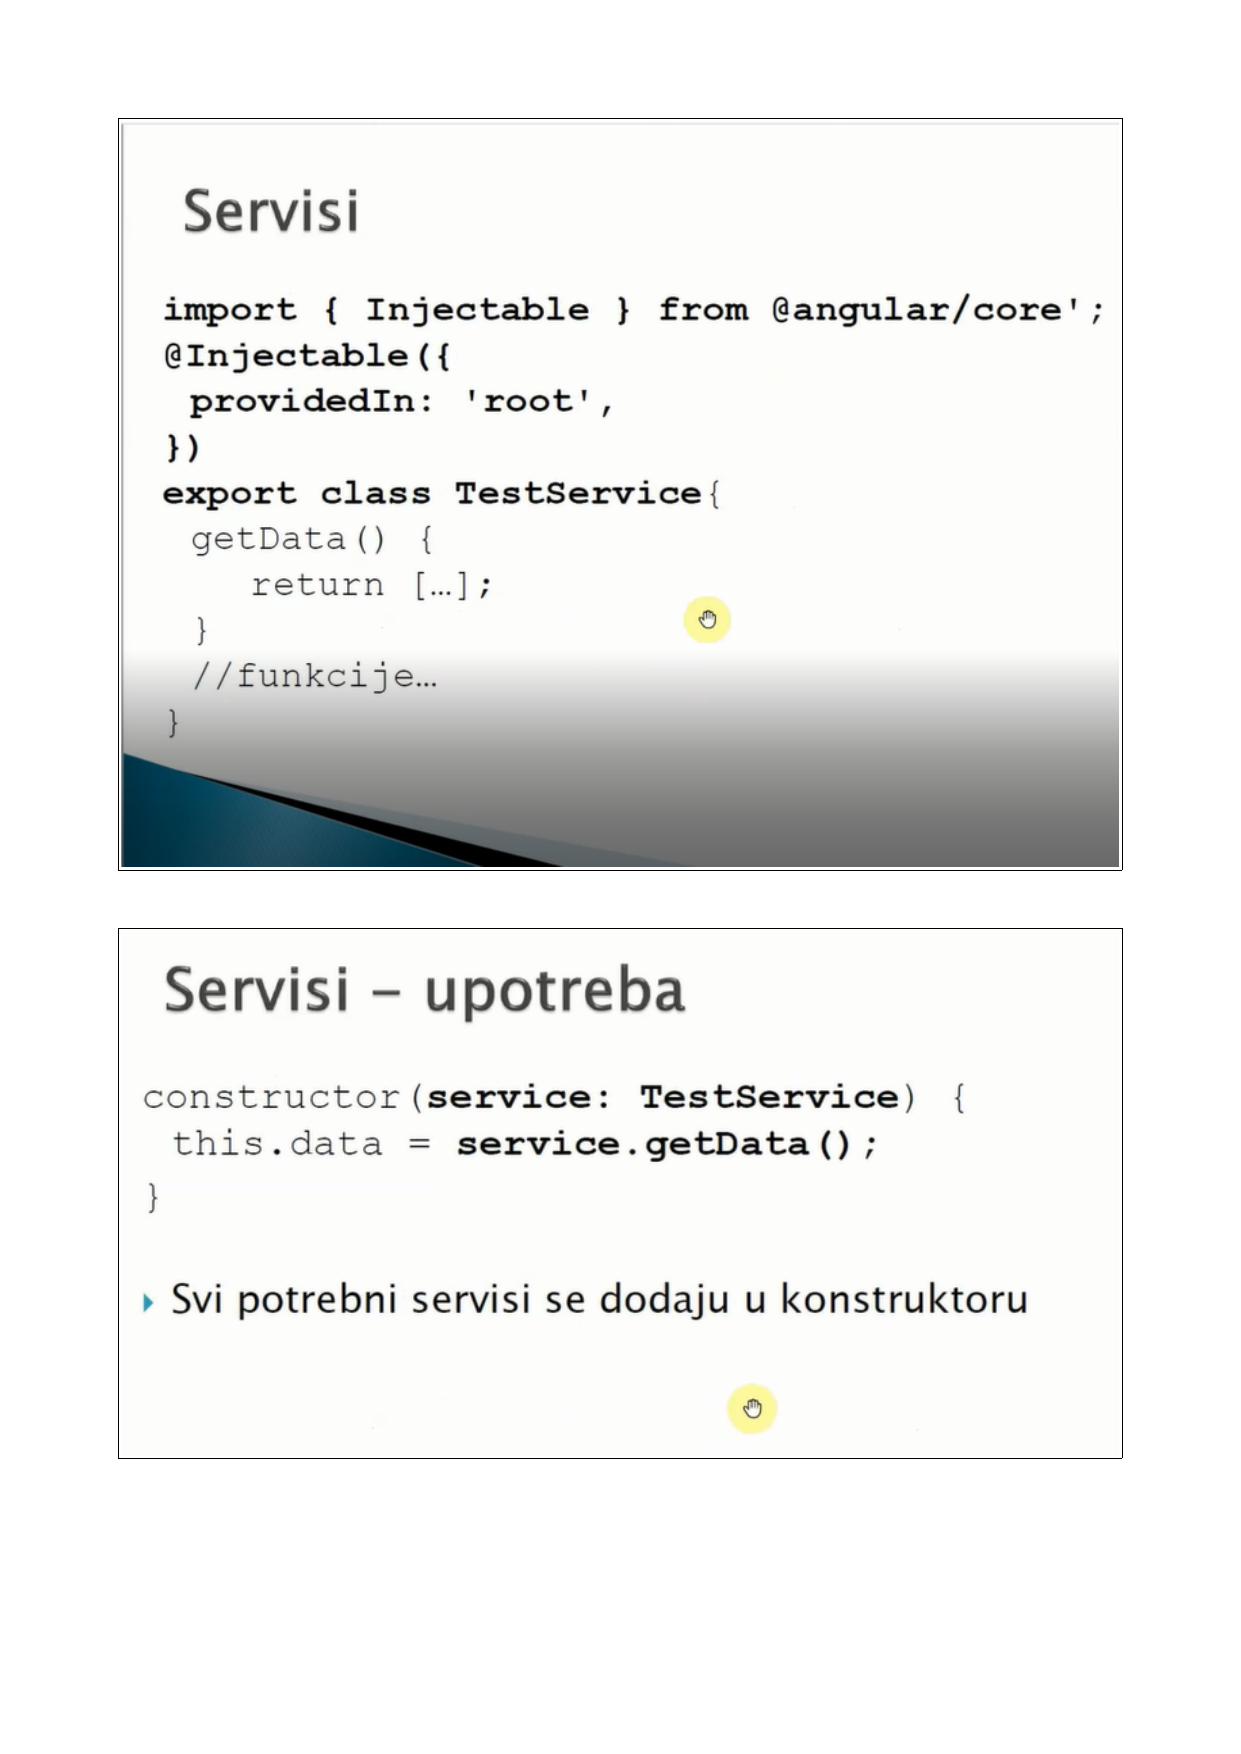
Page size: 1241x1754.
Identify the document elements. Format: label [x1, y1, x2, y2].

picture [121, 930, 1119, 1456]
picture [121, 121, 1119, 867]
